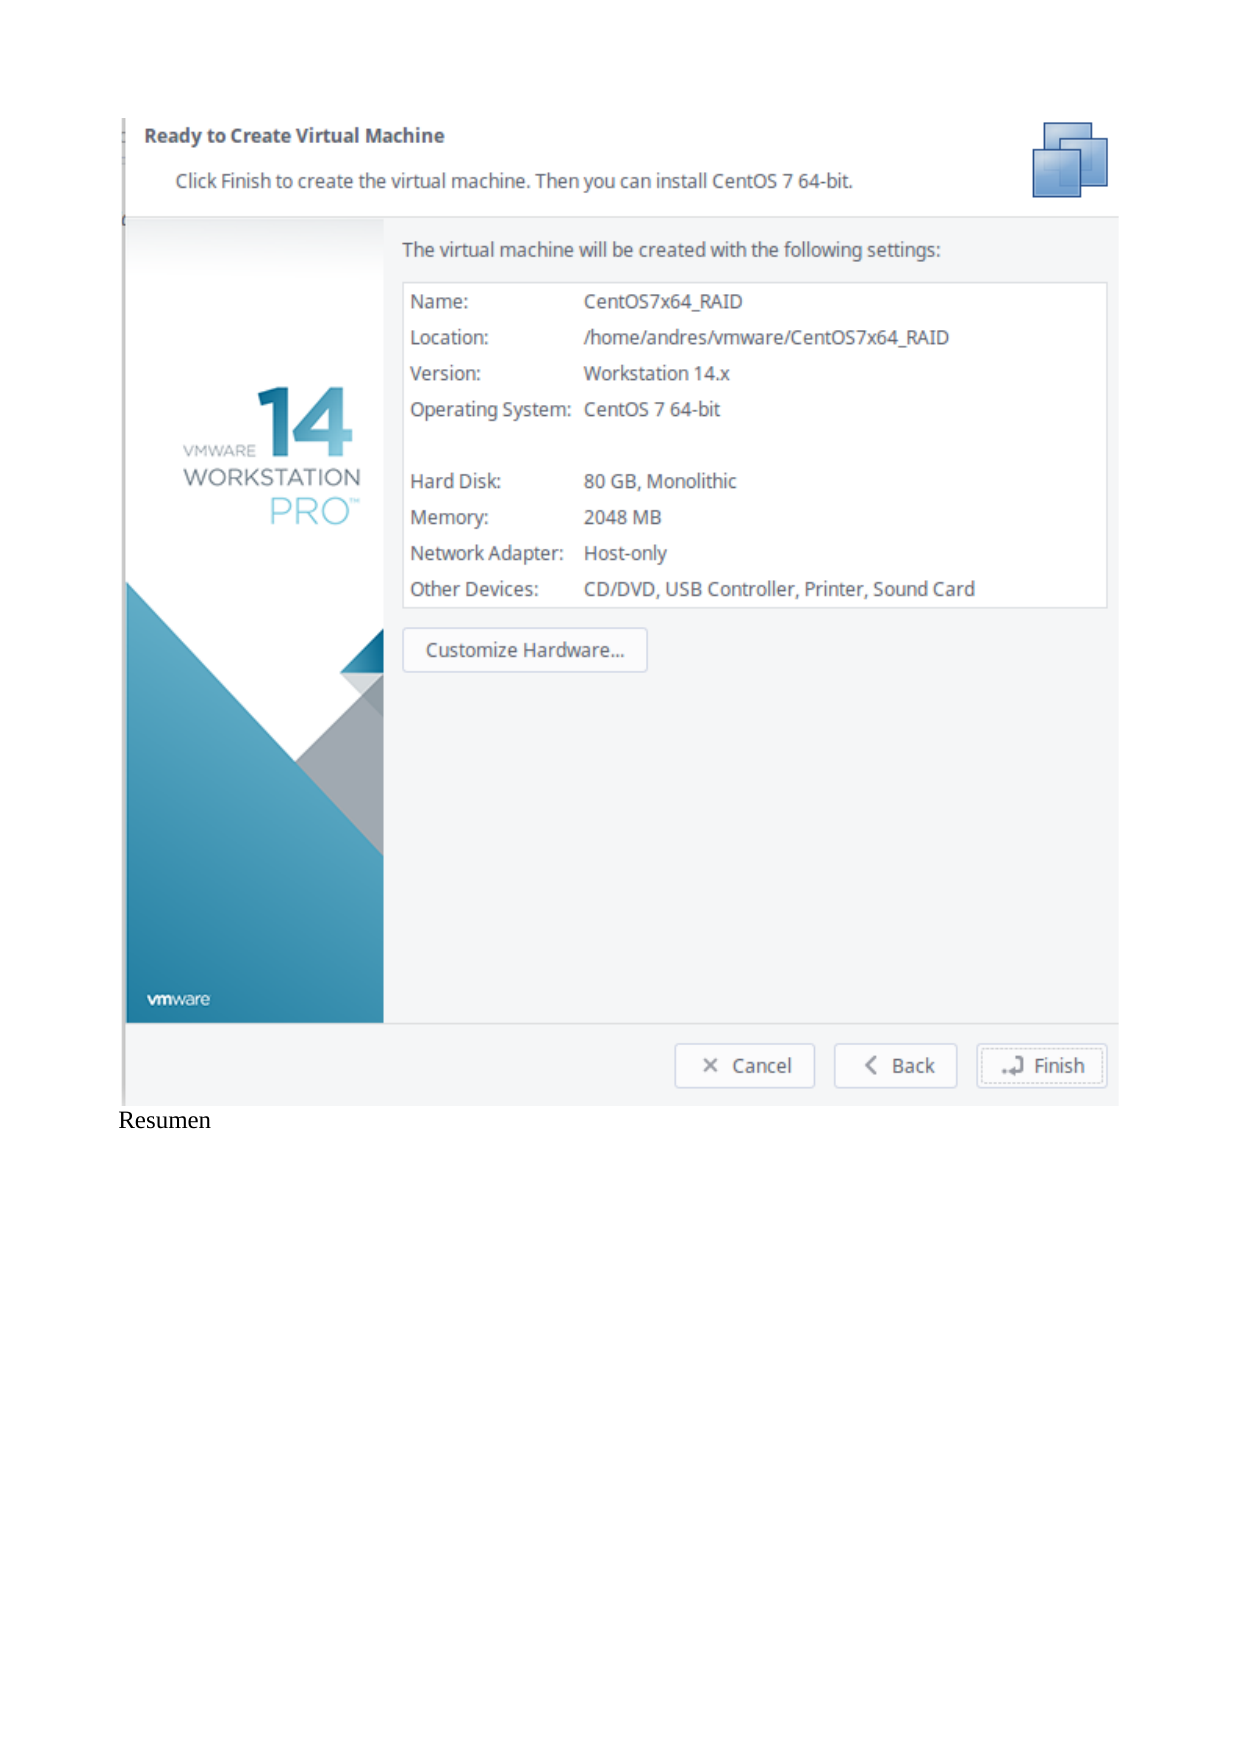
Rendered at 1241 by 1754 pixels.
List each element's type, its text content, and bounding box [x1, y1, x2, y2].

text Resumen [118, 998, 1122, 1134]
picture [121, 118, 1119, 1106]
